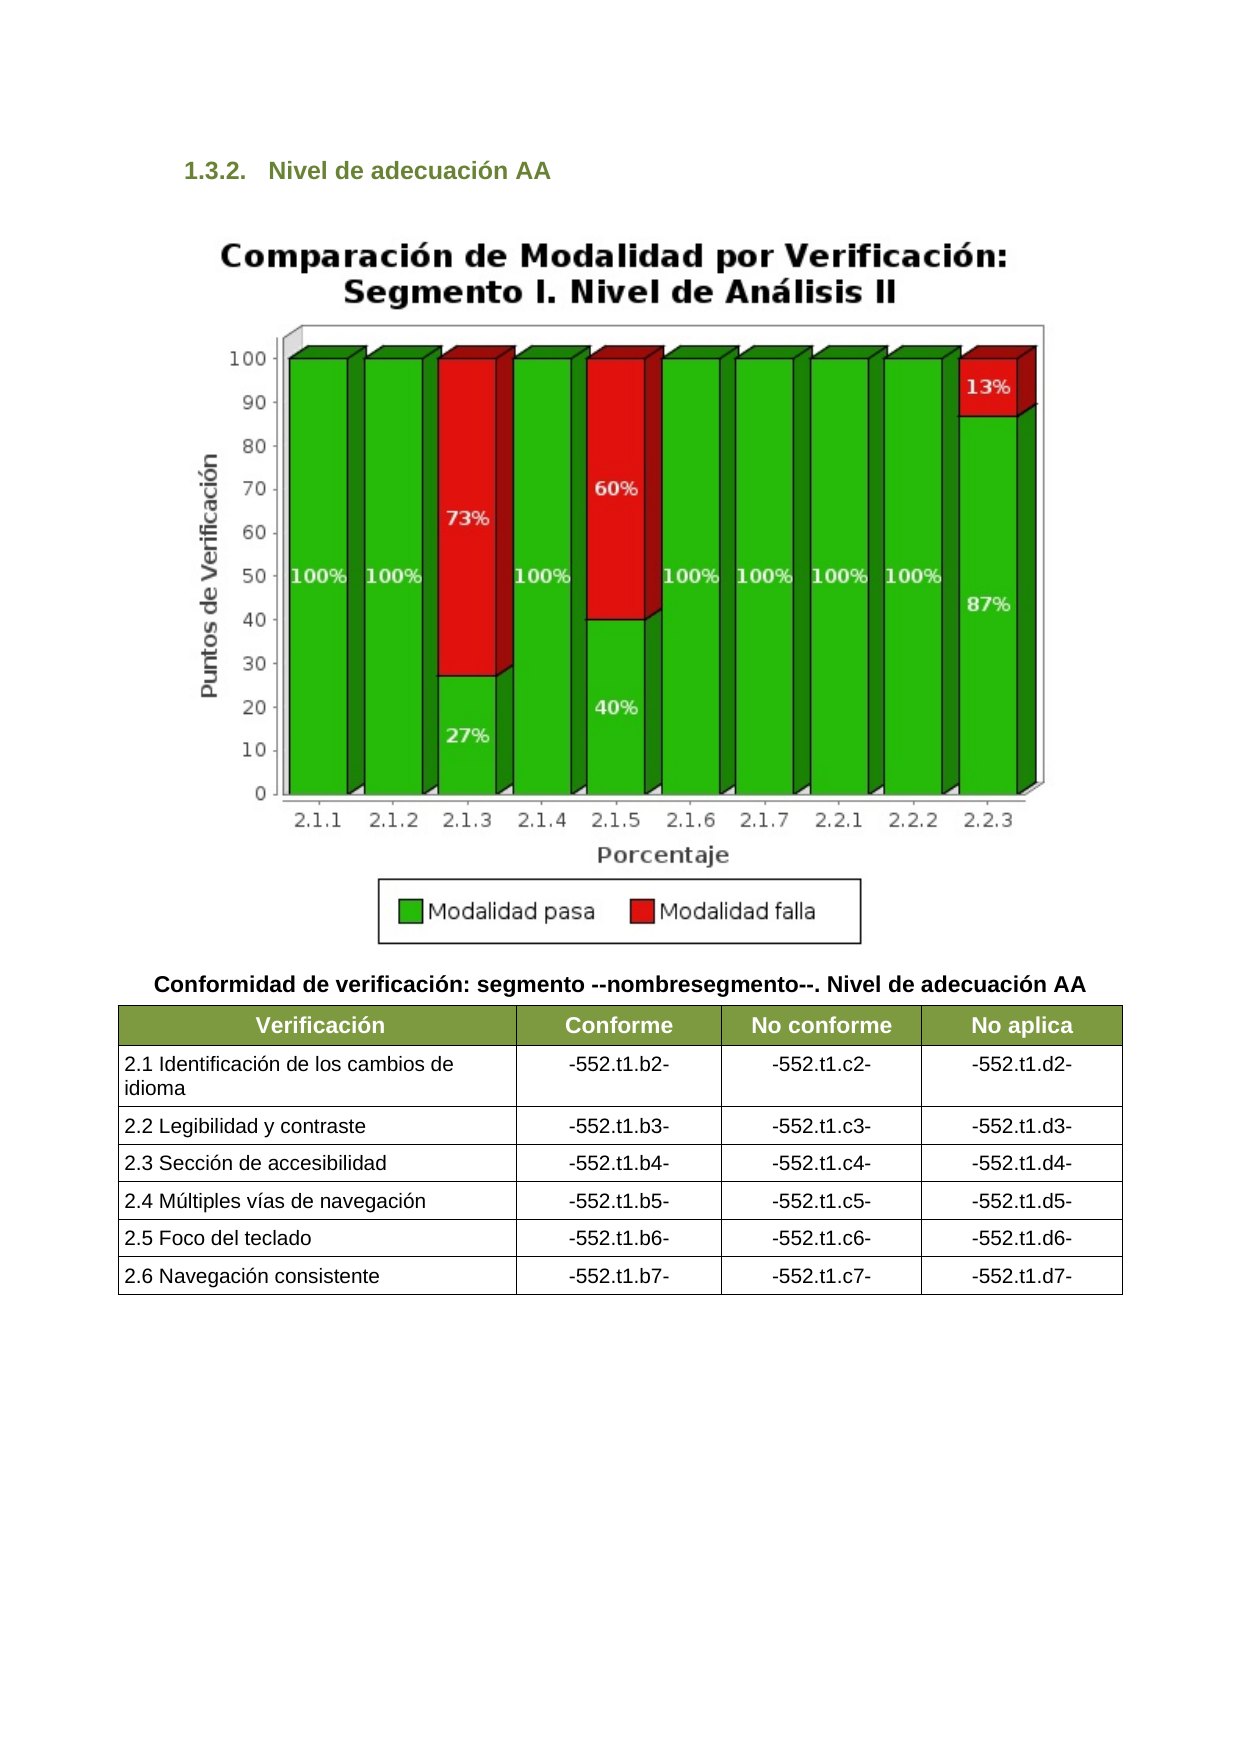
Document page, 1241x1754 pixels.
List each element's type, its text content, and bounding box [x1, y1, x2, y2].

text Conformidad de verificación: segmento --nombresegmento--. Nivel de adecuación AA [118, 971, 1122, 997]
table_cell -552.t1.b3- [517, 1107, 721, 1144]
table_cell -552.t1.d7- [922, 1257, 1122, 1294]
table_cell 2.6 Navegación consistente [119, 1257, 516, 1294]
table_cell -552.t1.d6- [922, 1220, 1122, 1256]
table_cell 2.5 Foco del teclado [119, 1220, 516, 1256]
table_cell 2.1 Identificación de los cambios de idioma [119, 1046, 516, 1106]
table_cell -552.t1.b4- [517, 1145, 721, 1181]
picture [178, 236, 1062, 946]
table_cell -552.t1.d4- [922, 1145, 1122, 1181]
table_cell 2.2 Legibilidad y contraste [119, 1107, 516, 1144]
table_cell 2.4 Múltiples vías de navegación [119, 1182, 516, 1219]
table_cell -552.t1.b2- [517, 1046, 721, 1106]
subtitle Nivel de adecuación AA [177, 156, 1122, 184]
table_cell -552.t1.d2- [922, 1046, 1122, 1106]
table_cell 2.3 Sección de accesibilidad [119, 1145, 516, 1181]
table_header No aplica [922, 1006, 1122, 1045]
table_cell -552.t1.d3- [922, 1107, 1122, 1144]
table_cell -552.t1.c4- [722, 1145, 921, 1181]
table_cell -552.t1.b5- [517, 1182, 721, 1219]
table_cell -552.t1.c6- [722, 1220, 921, 1256]
table_cell -552.t1.c3- [722, 1107, 921, 1144]
table_cell -552.t1.c7- [722, 1257, 921, 1294]
table_cell -552.t1.c5- [722, 1182, 921, 1219]
table_cell -552.t1.b7- [517, 1257, 721, 1294]
table_cell -552.t1.c2- [722, 1046, 921, 1106]
table_header Verificación [119, 1006, 516, 1045]
table_header Conforme [517, 1006, 721, 1045]
table_cell -552.t1.b6- [517, 1220, 721, 1256]
table_cell -552.t1.d5- [922, 1182, 1122, 1219]
table_header No conforme [722, 1006, 921, 1045]
